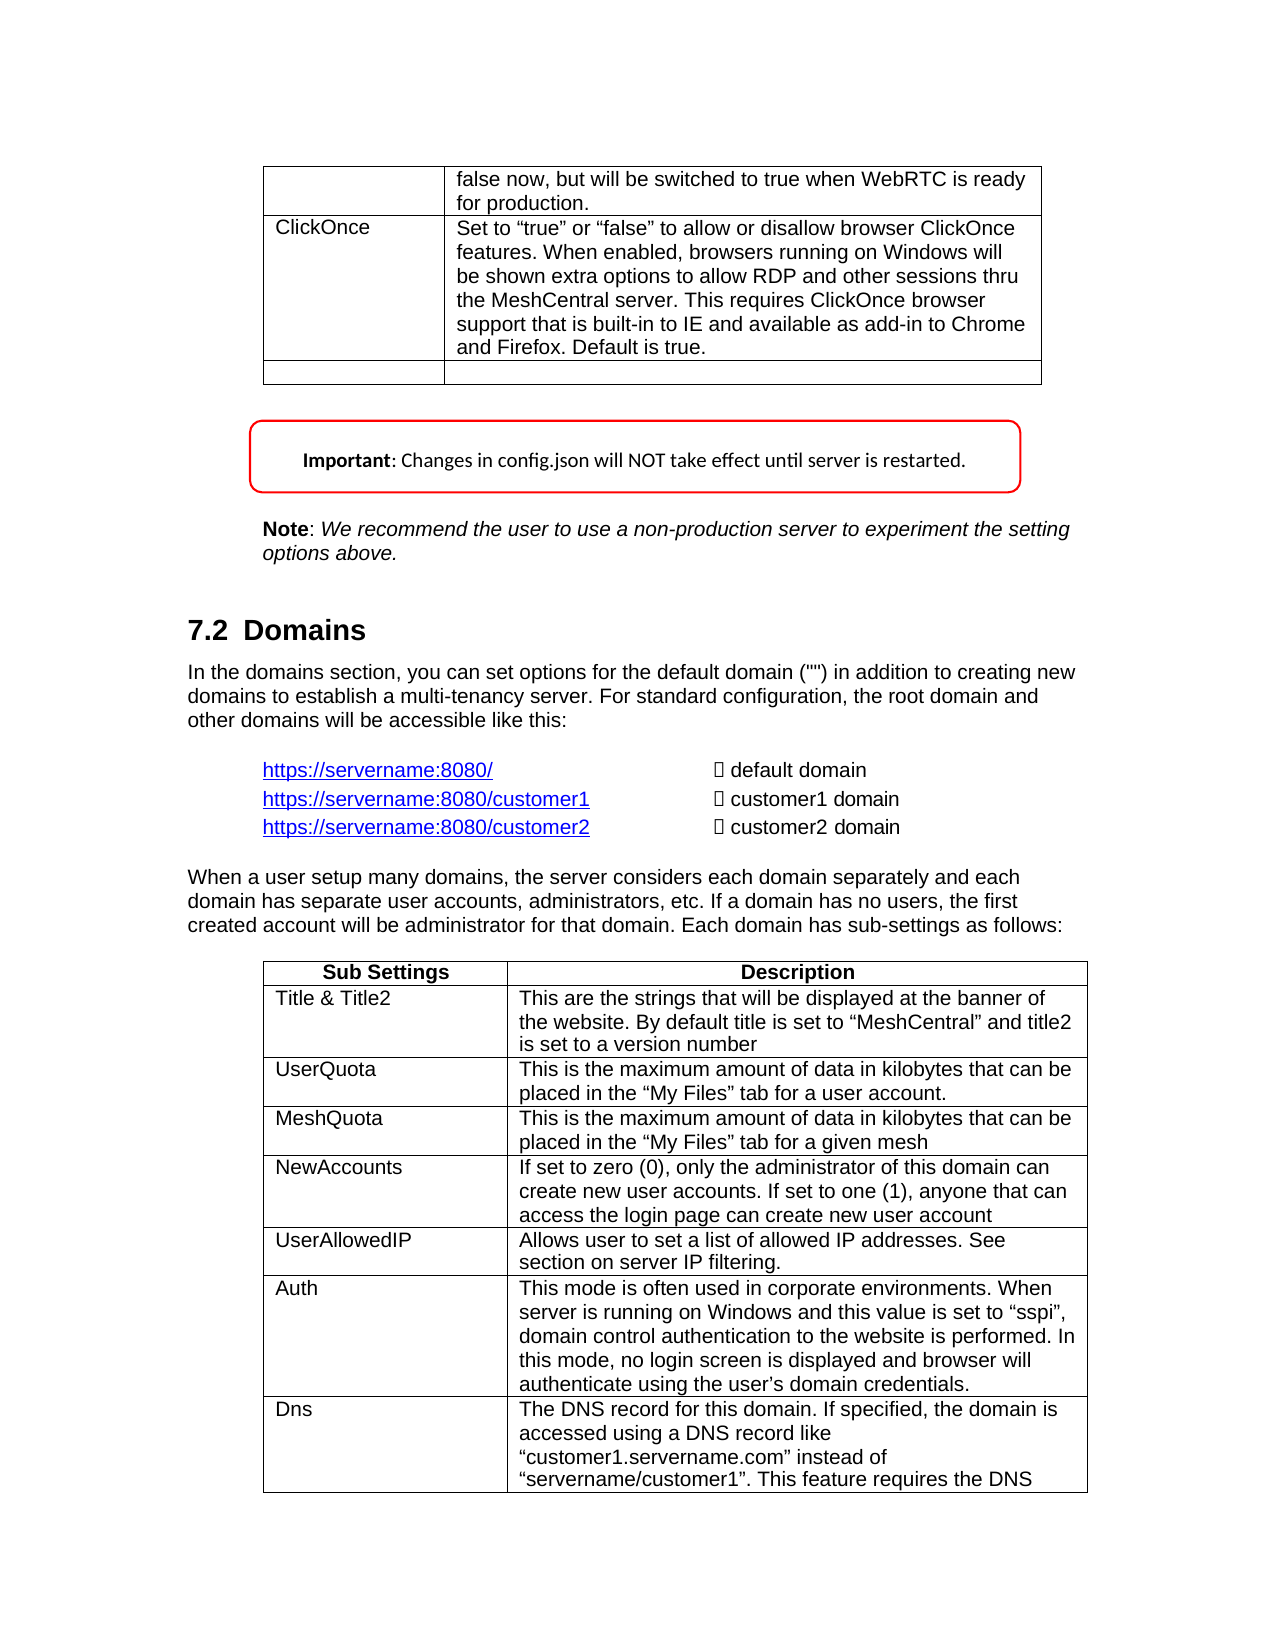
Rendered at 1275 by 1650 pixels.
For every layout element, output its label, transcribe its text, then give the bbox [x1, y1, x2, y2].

table_cell [264, 361, 444, 383]
table_cell [445, 361, 1041, 383]
subtitle Domains [187, 613, 1179, 647]
table_cell Set to “true” or “false” to allow or disallow browser ClickOnce features. When enabled, browsers running on Windows will be shown extra options to allow RDP and other sessions thru the MeshCentral server. This requires ClickOnce browser support that is built-in to IE and available as add-in to Chrome and Firefox. Default is true. [445, 216, 1041, 359]
table_cell NewAccounts [264, 1156, 507, 1227]
table_cell Title & Title2 [264, 986, 507, 1057]
table_cell This is the maximum amount of data in kilobytes that can be placed in the “My Files” tab for a user account. [508, 1058, 1087, 1106]
text https://servername:8080/  default domain https://servername:8080/customer1  customer1 domain https://servername:8080/customer2  customer2 domain [262, 756, 910, 841]
table_cell This mode is often used in corporate environments. When server is running on Windows and this value is set to “sspi”, domain control authentication to the website is performed. In this mode, no login screen is displayed and browser will authenticate using the user’s domain credentials. [508, 1276, 1087, 1396]
table_cell Auth [264, 1276, 507, 1396]
table_cell This is the maximum amount of data in kilobytes that can be placed in the “My Files” tab for a given mesh [508, 1107, 1087, 1154]
text Note: We recommend the user to use a non-production server to experiment the setting options above. [262, 516, 1073, 564]
table_cell MeshQuota [264, 1107, 507, 1154]
table_header Sub Settings [264, 962, 507, 985]
table_cell The DNS record for this domain. If specified, the domain is accessed using a DNS record like “customer1.servername.com” instead of “servername/customer1”. This feature requires the DNS [508, 1397, 1087, 1492]
text In the domains section, you can set options for the default domain ("") in addition to creating new domains to establish a multi-tenancy server. For standard configuration, the root domain and other domains will be accessible like this: [187, 659, 1079, 731]
table_cell ClickOnce [264, 216, 444, 359]
table_cell UserQuota [264, 1058, 507, 1106]
table_cell Allows user to set a list of allowed IP addresses. See section on server IP filtering. [508, 1228, 1087, 1275]
table_cell UserAllowedIP [264, 1228, 507, 1275]
table_cell If set to zero (0), only the administrator of this domain can create new user accounts. If set to one (1), anyone that can access the login page can create new user account [508, 1156, 1087, 1227]
table_header Description [508, 962, 1087, 985]
table_cell This are the strings that will be displayed at the banner of the website. By default title is set to “MeshCentral” and title2 is set to a version number [508, 986, 1087, 1057]
table_cell Dns [264, 1397, 507, 1492]
text When a user setup many domains, the server considers each domain separately and each domain has separate user accounts, administrators, etc. If a domain has no users, the first created account will be administrator for that domain. Each domain has sub-settings as follows: [187, 865, 1066, 937]
table_header [264, 167, 444, 215]
table_header false now, but will be switched to true when WebRTC is ready for production. [445, 167, 1041, 215]
